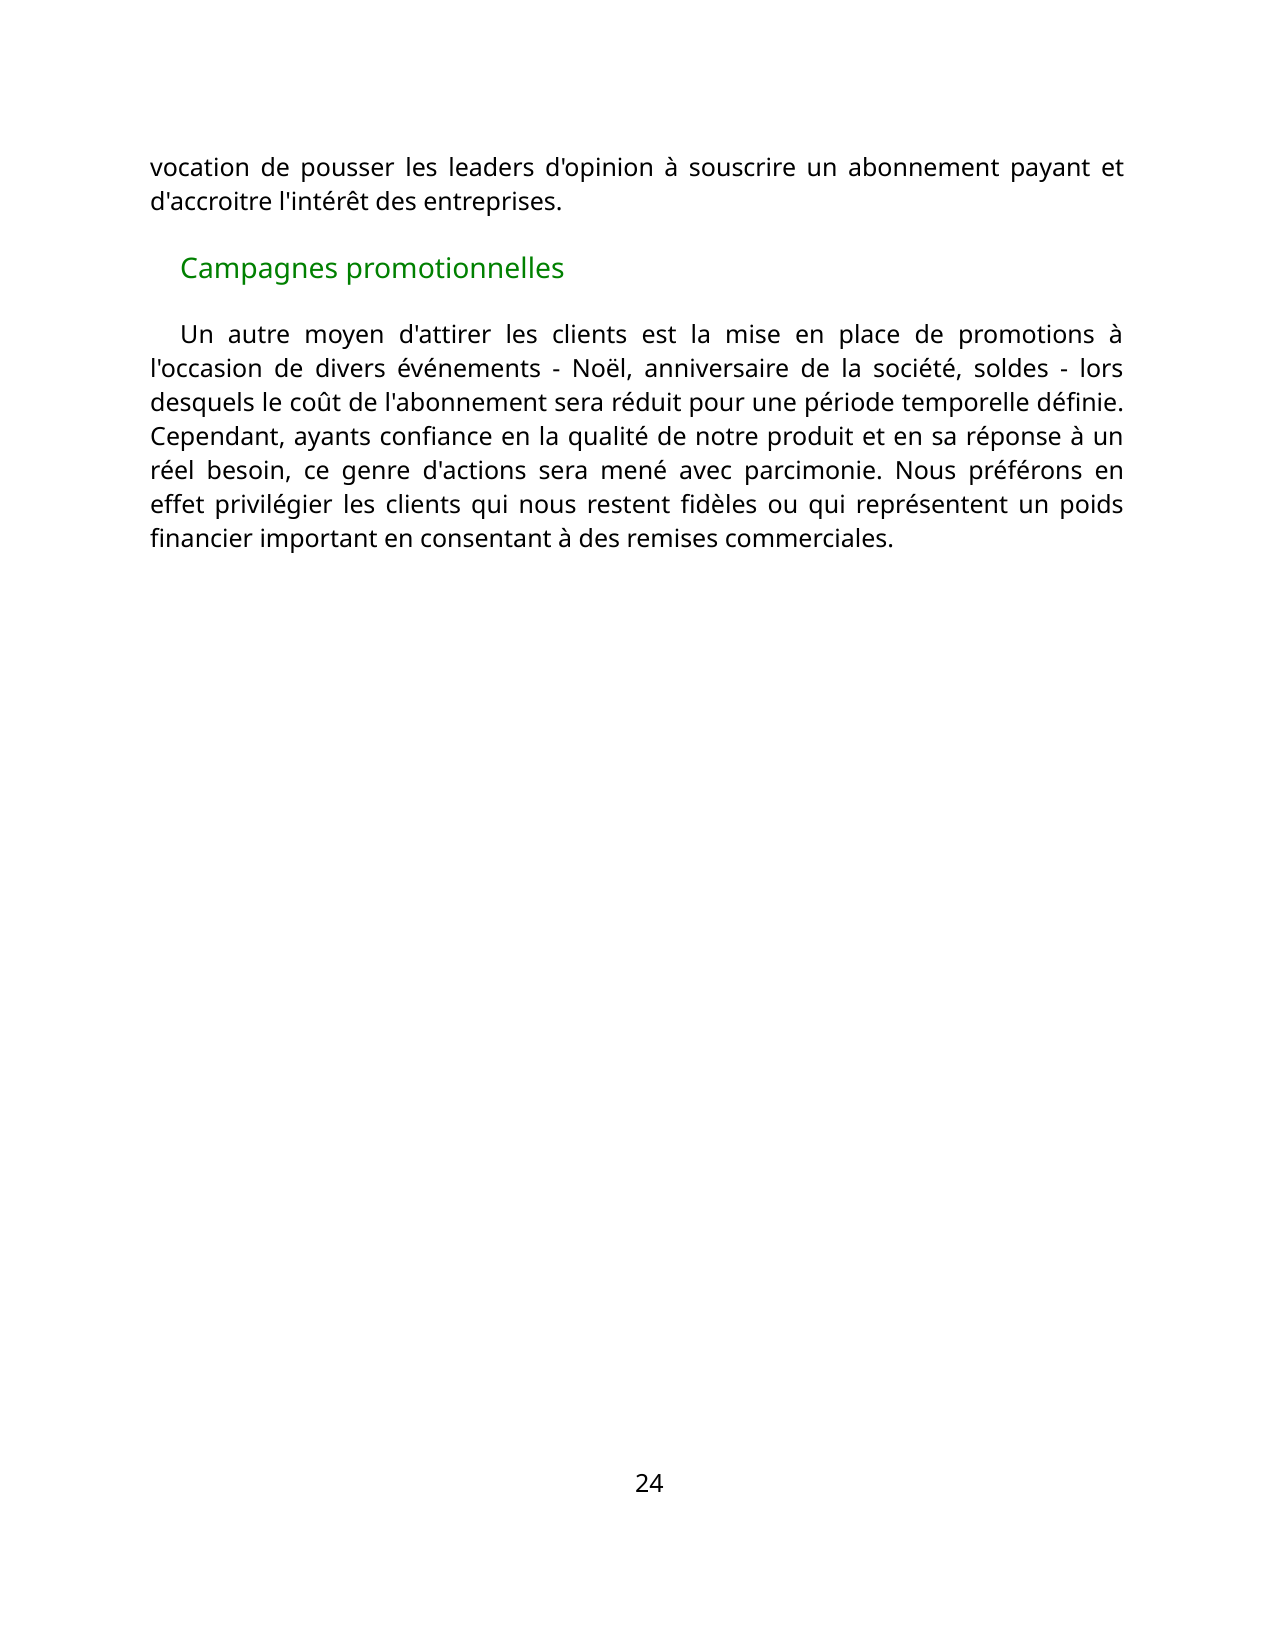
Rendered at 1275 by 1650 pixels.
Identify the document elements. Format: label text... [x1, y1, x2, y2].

subtitle Campagnes promotionnelles [150, 248, 1125, 287]
text Un autre moyen d'attirer les clients est la mise en place de promotions à l'occasion de divers événements - Noël, anniversaire de la société, soldes - lors desquels le coût de l'abonnement sera réduit pour une période temporelle définie. Cependant, ayants confiance en la qualité de notre produit et en sa réponse à un réel besoin, ce genre d'actions sera mené avec parcimonie. Nous préférons en effet privilégier les clients qui nous restent fidèles ou qui représentent un poids financier important en consentant à des remises commerciales. [150, 317, 1125, 555]
text vocation de pousser les leaders d'opinion à souscrire un abonnement payant et d'accroitre l'intérêt des entreprises. [150, 150, 1125, 218]
